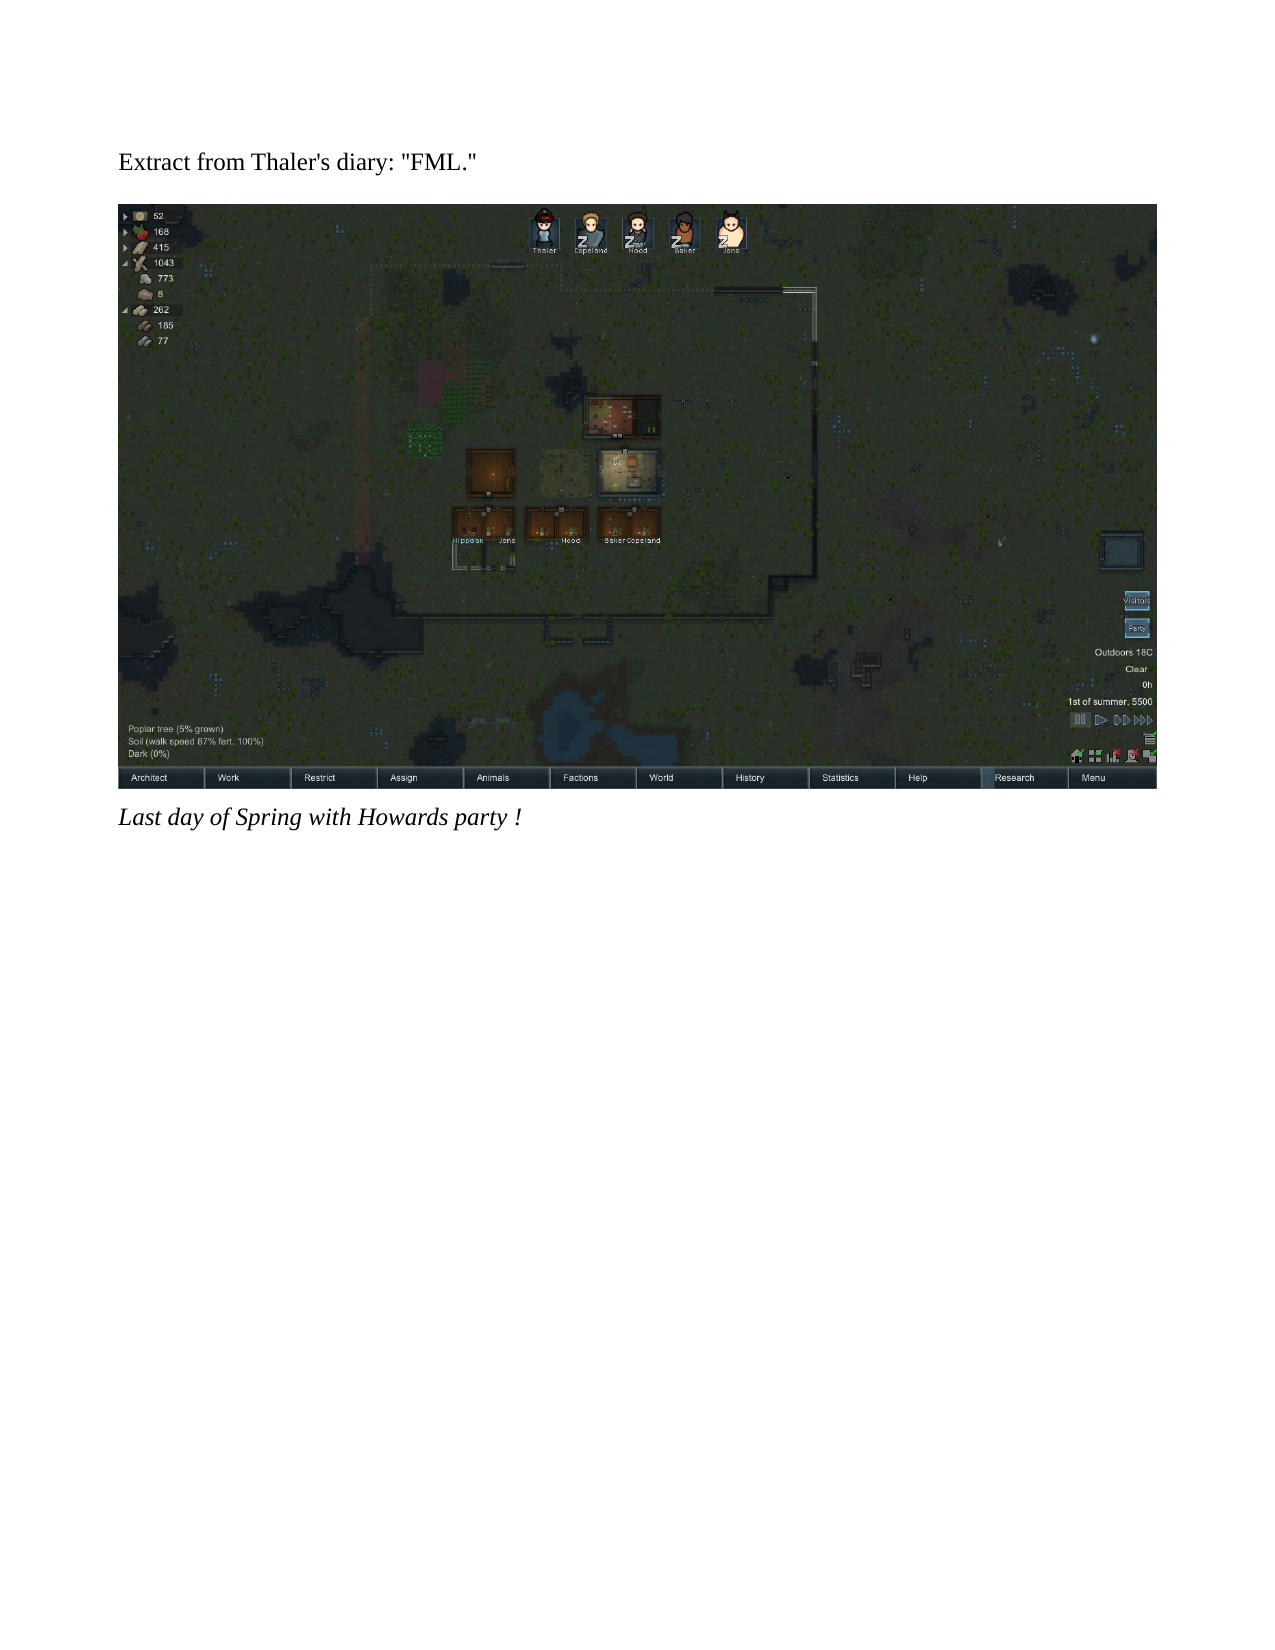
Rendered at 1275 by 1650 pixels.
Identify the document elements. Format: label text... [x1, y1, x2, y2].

picture [118, 204, 1157, 802]
text Extract from Thaler's diary: ''FML.'' [118, 147, 1157, 176]
text Last day of Spring with Howards party ! [118, 802, 1157, 830]
